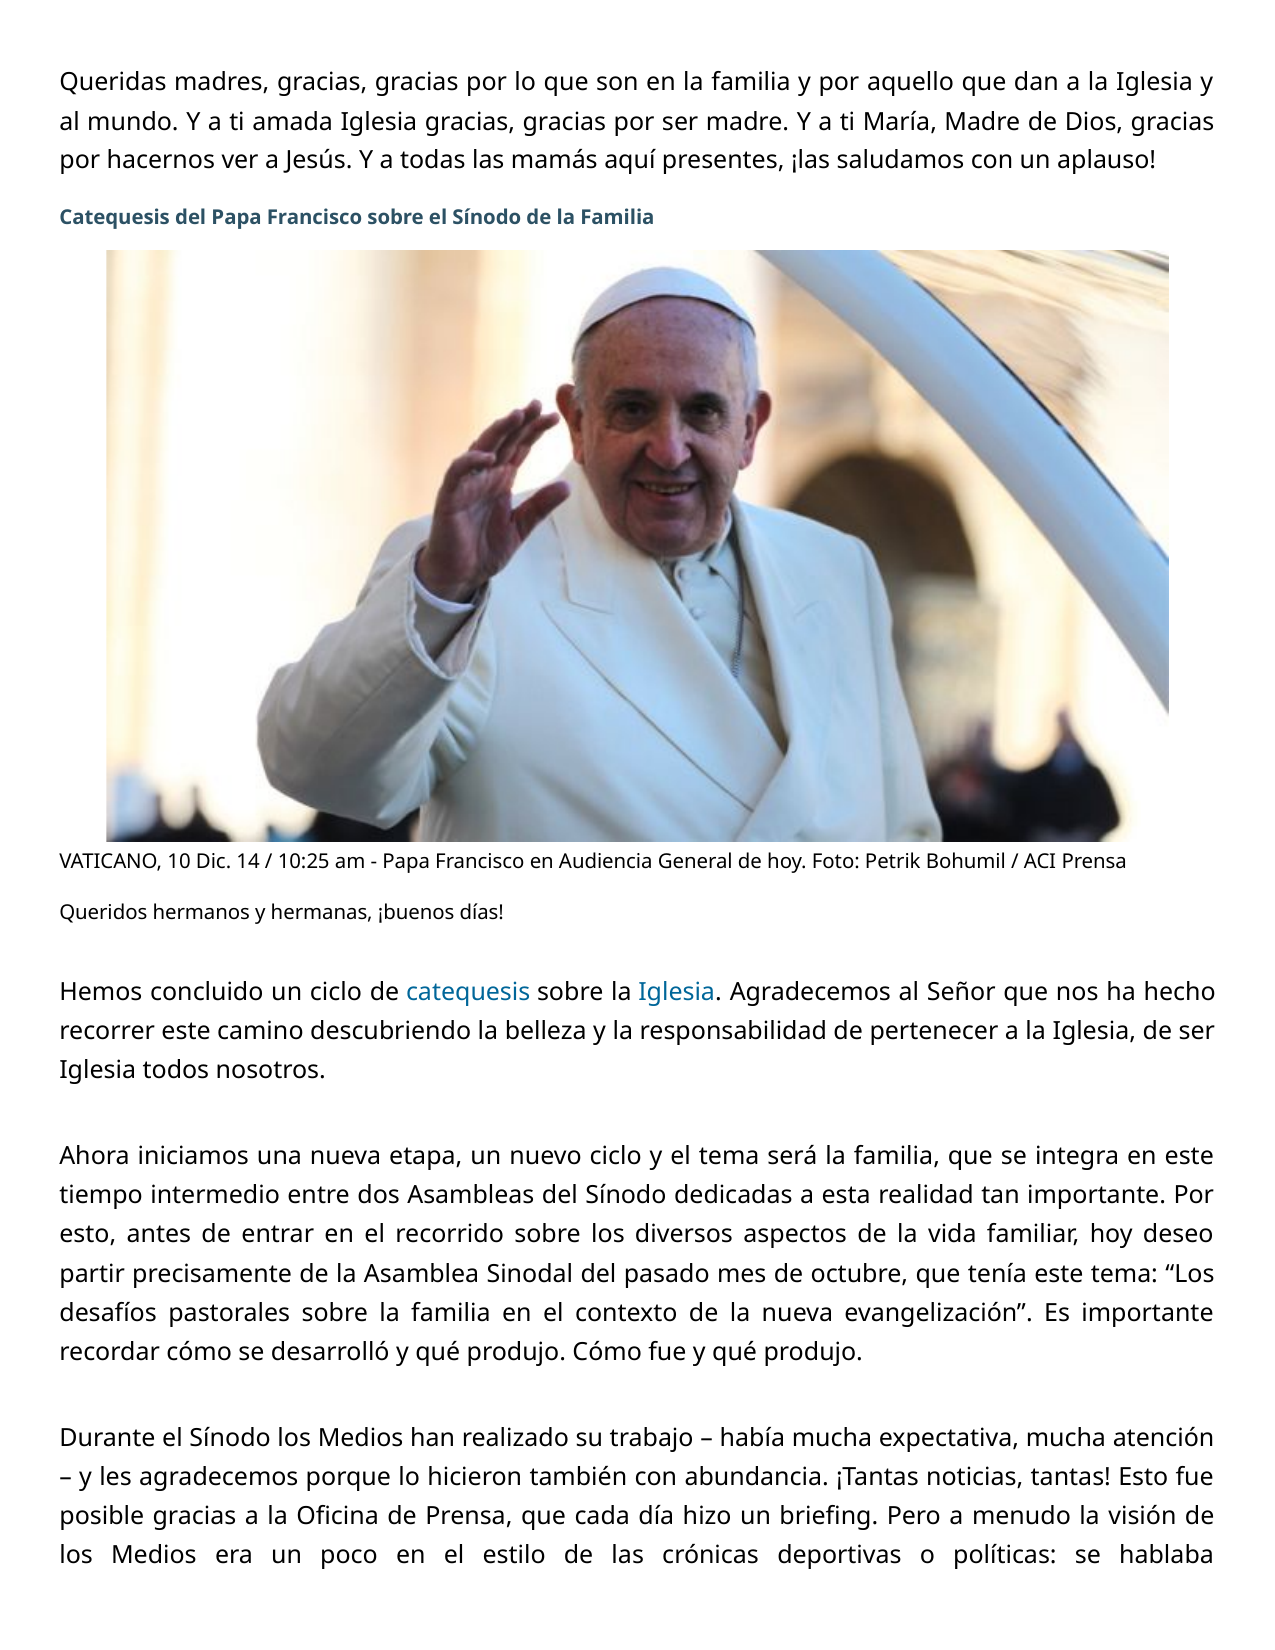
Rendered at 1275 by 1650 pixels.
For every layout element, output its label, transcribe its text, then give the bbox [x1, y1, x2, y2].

text Durante el Sínodo los Medios han realizado su trabajo – había mucha expectativa, mucha atención – y les agradecemos porque lo hicieron también con abundancia. ¡Tantas noticias, tantas! Esto fue posible gracias a la Oficina de Prensa, que cada día hizo un briefing. Pero a menudo la visión de los Medios era un poco en el estilo de las crónicas deportivas o políticas: se hablaba [59, 1414, 1216, 1571]
picture [106, 250, 1169, 842]
text Hemos concluido un ciclo de catequesis sobre la Iglesia. Agradecemos al Señor que nos ha hecho recorrer este camino descubriendo la belleza y la responsabilidad de pertenecer a la Iglesia, de ser Iglesia todos nosotros. [59, 969, 1216, 1086]
text Queridas madres, gracias, gracias por lo que son en la familia y por aquello que dan a la Iglesia y al mundo. Y a ti amada Iglesia gracias, gracias por ser madre. Y a ti María, Madre de Dios, gracias por hacernos ver a Jesús. Y a todas las mamás aquí presentes, ¡las saludamos con un aplauso! [59, 59, 1216, 176]
text Queridos hermanos y hermanas, ¡buenos días! [59, 898, 1216, 925]
subtitle Catequesis del Papa Francisco sobre el Sínodo de la Familia [59, 203, 1216, 231]
text Ahora iniciamos una nueva etapa, un nuevo ciclo y el tema será la familia, que se integra en este tiempo intermedio entre dos Asambleas del Sínodo dedicadas a esta realidad tan importante. Por esto, antes de entrar en el recorrido sobre los diversos aspectos de la vida familiar, hoy deseo partir precisamente de la Asamblea Sinodal del pasado mes de octubre, que tenía este tema: “Los desafíos pastorales sobre la familia en el contexto de la nueva evangelización”. Es importante recordar cómo se desarrolló y qué produjo. Cómo fue y qué produjo. [59, 1133, 1216, 1367]
text VATICANO, 10 Dic. 14 / 10:25 am - Papa Francisco en Audiencia General de hoy. Foto: Petrik Bohumil / ACI Prensa [59, 254, 1216, 874]
